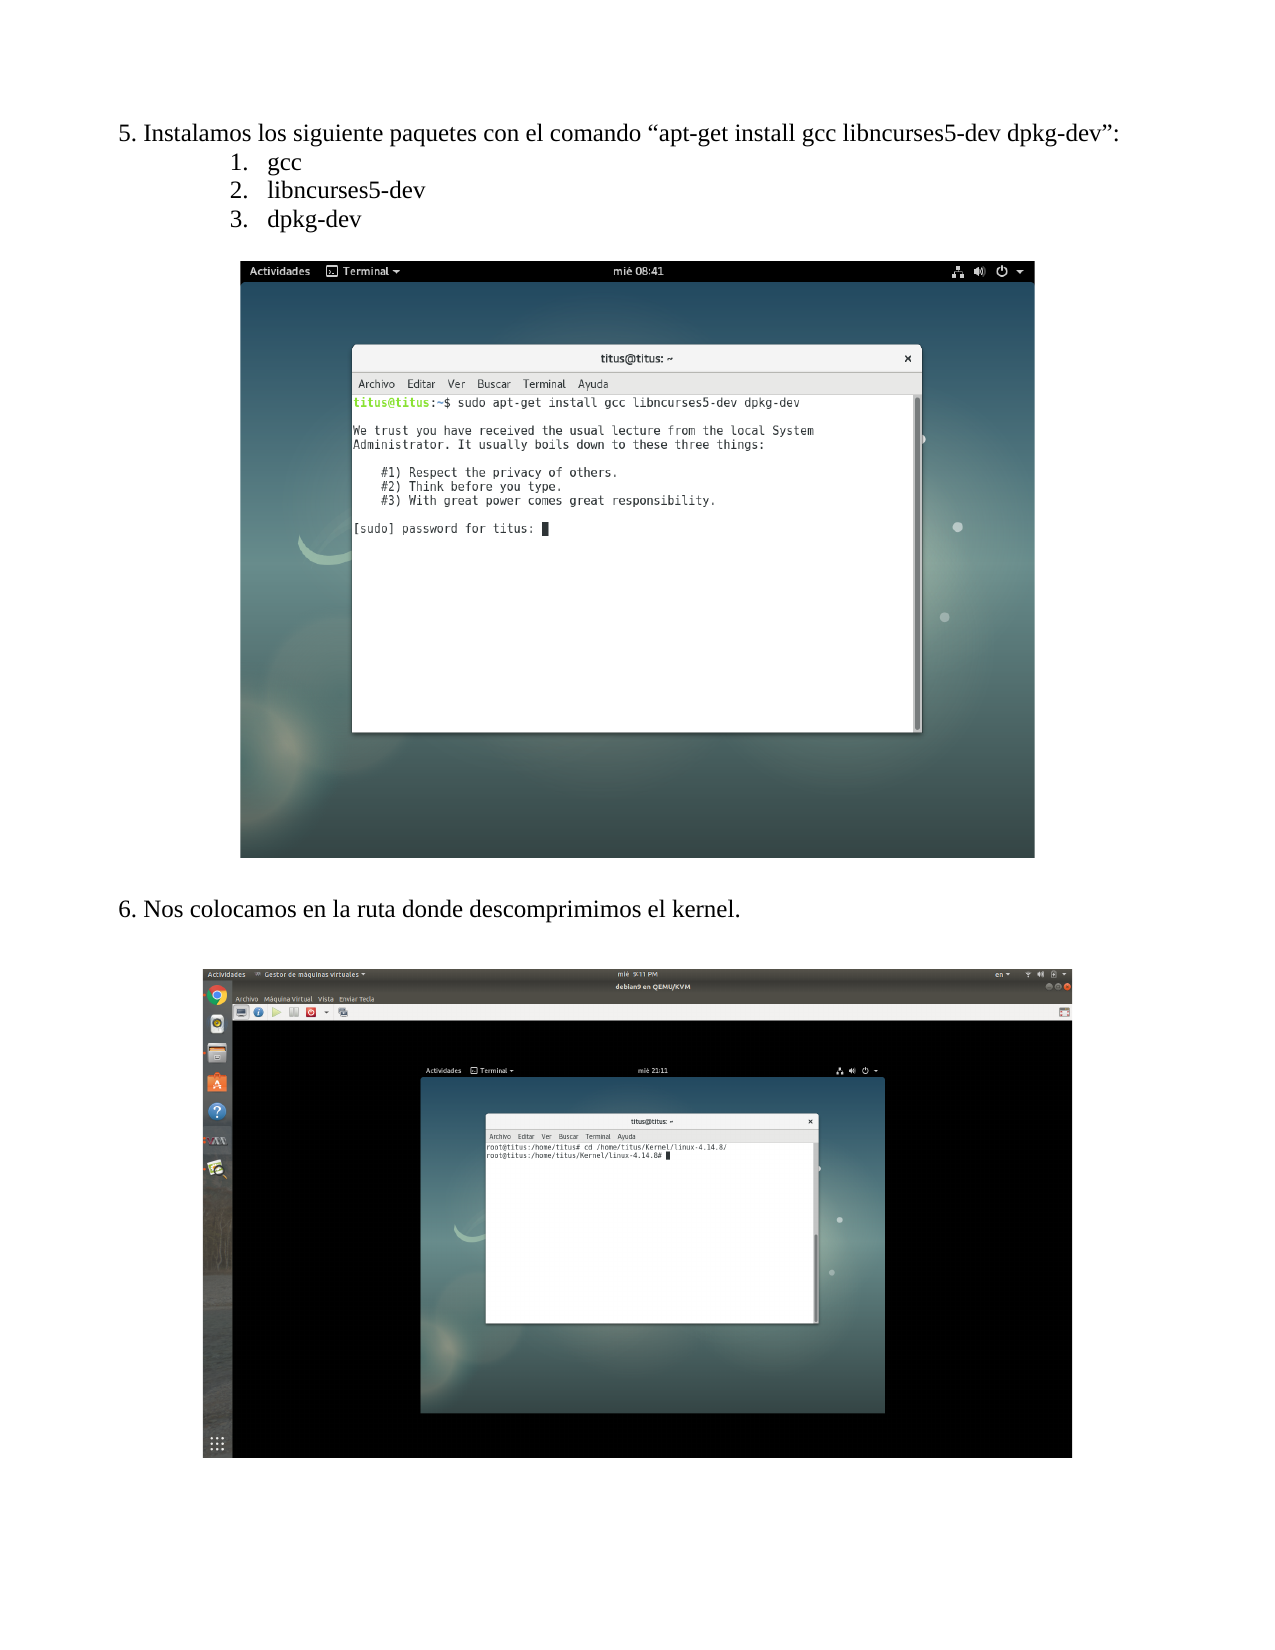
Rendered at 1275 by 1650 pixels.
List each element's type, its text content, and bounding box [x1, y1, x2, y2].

list dpkg-dev [229, 204, 1157, 233]
picture [202, 969, 1073, 1458]
list libncurses5-dev [229, 176, 1157, 204]
picture [240, 261, 1035, 858]
text 6. Nos colocamos en la ruta donde descomprimimos el kernel. [118, 894, 1157, 923]
text 5. Instalamos los siguiente paquetes con el comando “apt-get install gcc libncurses5-dev dpkg-dev”: [118, 118, 1157, 147]
list gcc [229, 147, 1157, 176]
